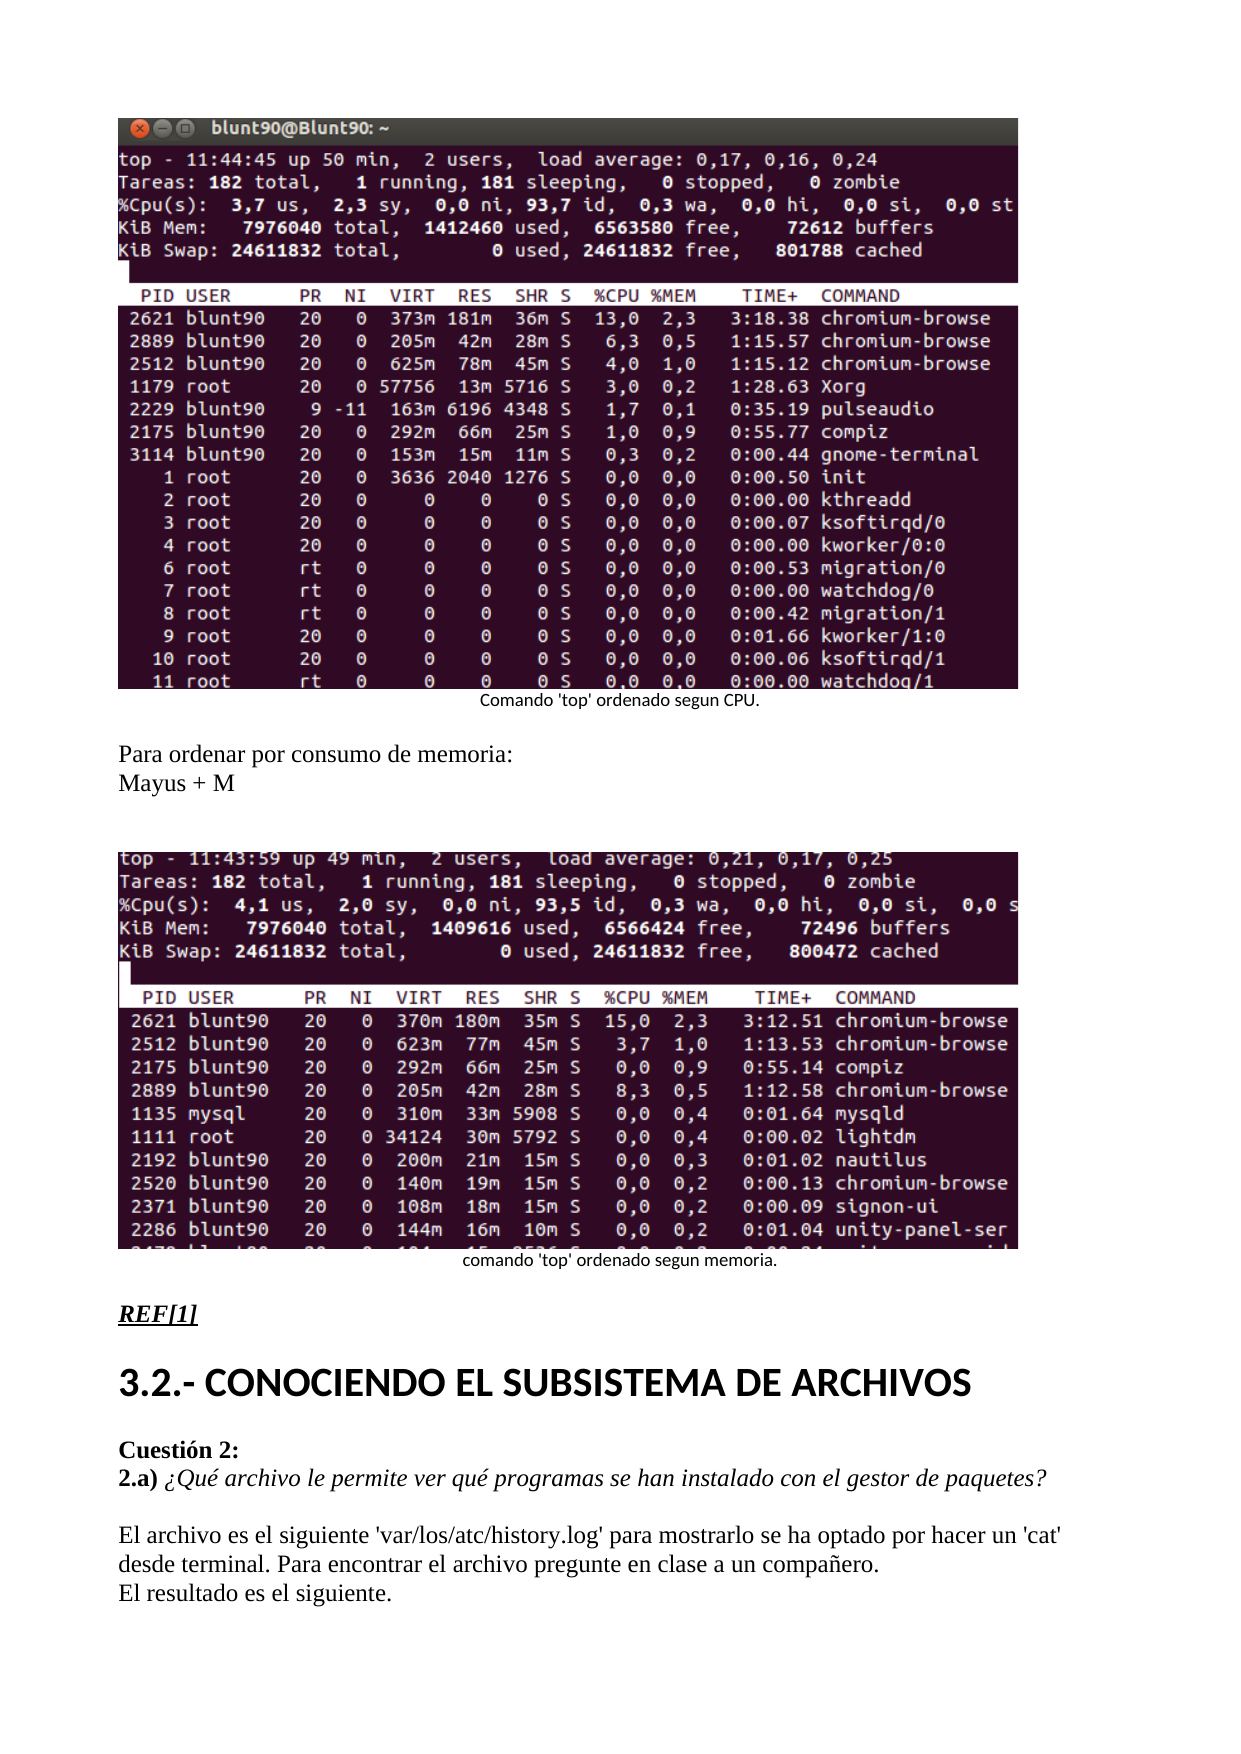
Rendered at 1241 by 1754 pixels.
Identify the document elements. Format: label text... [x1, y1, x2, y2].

text El archivo es el siguiente 'var/los/atc/history.log' para mostrarlo se ha optado por hacer un 'cat' desde terminal. Para encontrar el archivo pregunte en clase a un compañero. [118, 1520, 1122, 1578]
text REF[1] [118, 1299, 1122, 1328]
text El resultado es el siguiente. [118, 1578, 1122, 1607]
text 3.2.- CONOCIENDO EL SUBSISTEMA DE ARCHIVOS [118, 1356, 1122, 1407]
text 2.a) ¿Qué archivo le permite ver qué programas se han instalado con el gestor de paquetes? [118, 1463, 1122, 1492]
text Cuestión 2: [118, 1435, 1122, 1463]
text [1019, 118, 1122, 688]
text Para ordenar por consumo de memoria: [118, 739, 1122, 768]
text comando 'top' ordenado segun memoria. [118, 1248, 1122, 1271]
text Mayus + M [118, 768, 1122, 797]
text Comando 'top' ordenado segun CPU. [118, 688, 1122, 711]
